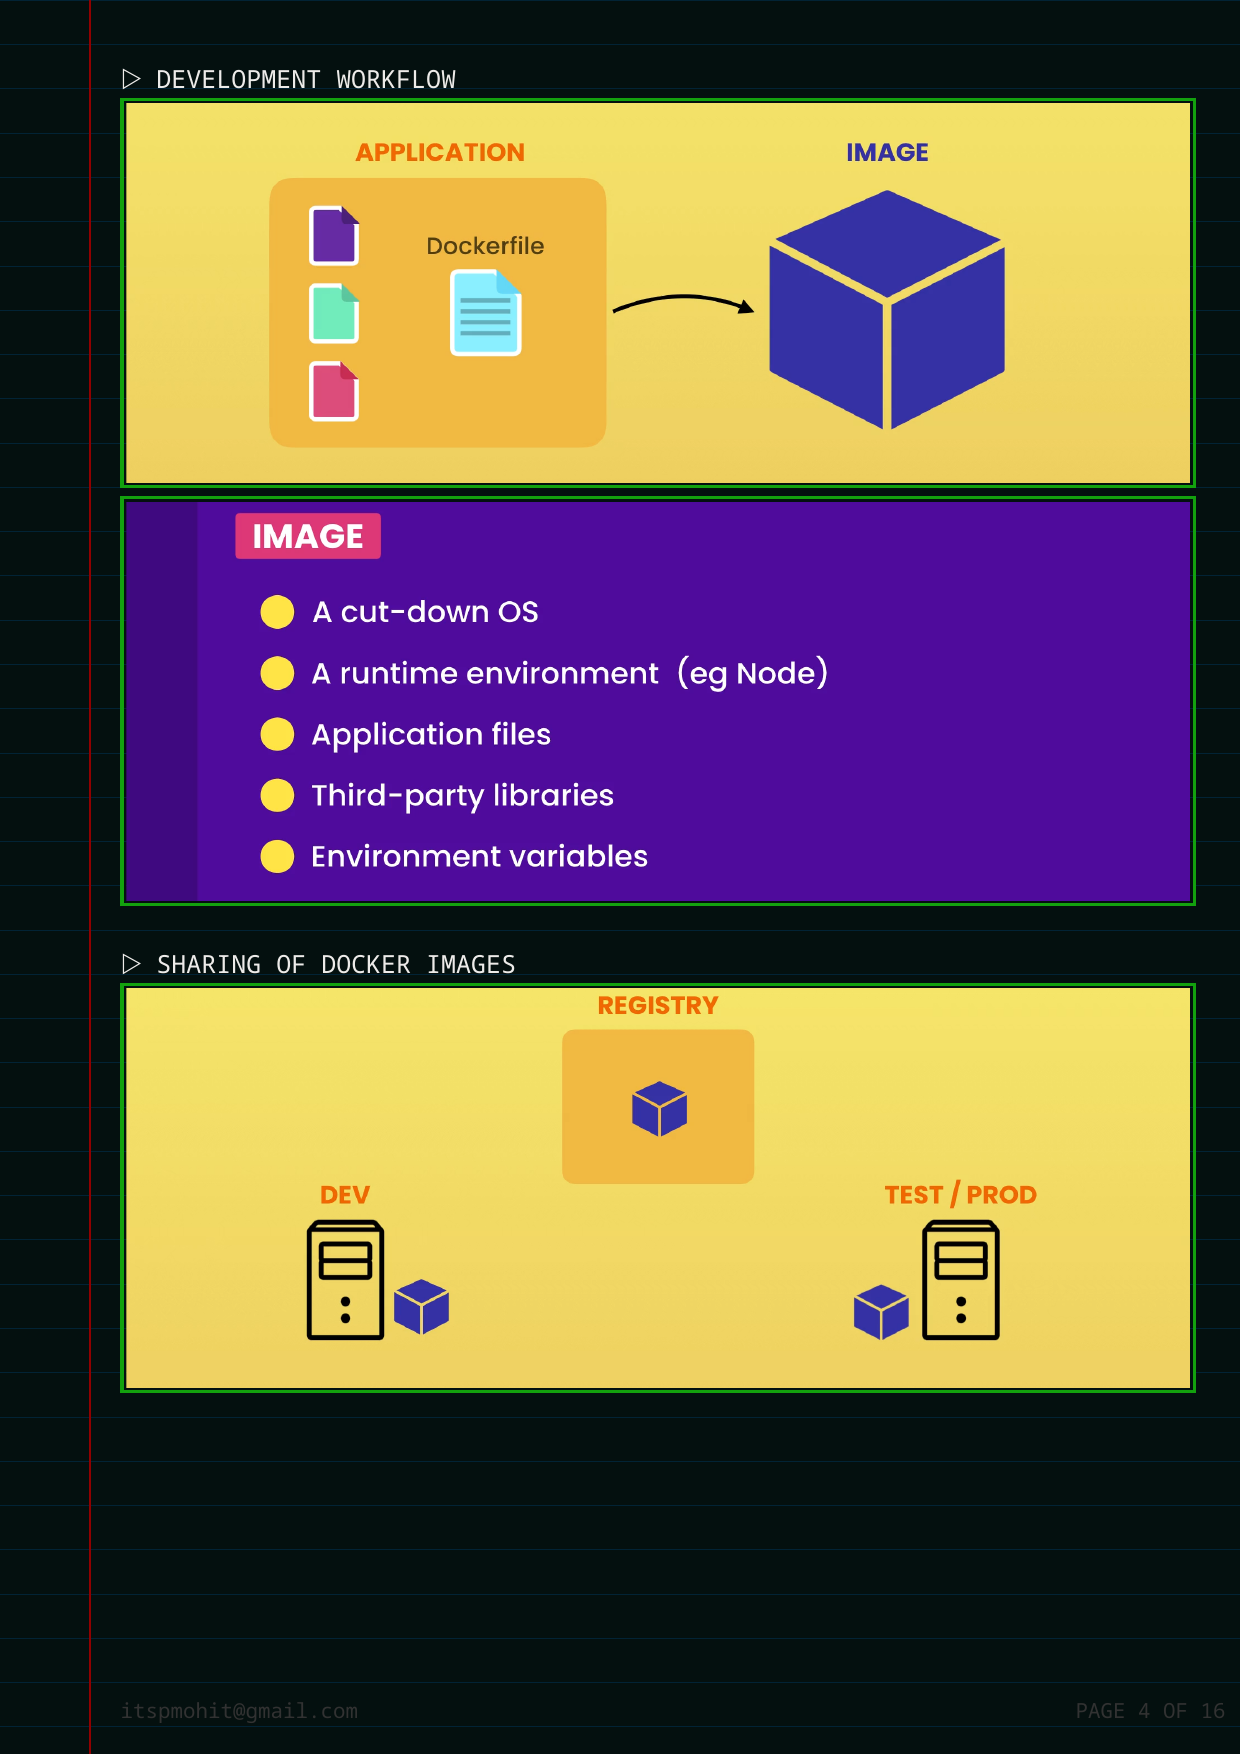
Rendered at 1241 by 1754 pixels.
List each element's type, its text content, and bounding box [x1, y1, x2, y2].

picture [126, 502, 1190, 901]
picture [126, 988, 1190, 1388]
picture [126, 103, 1190, 483]
list sharing of docker images [120, 938, 1196, 983]
list development workflow [120, 53, 1196, 97]
